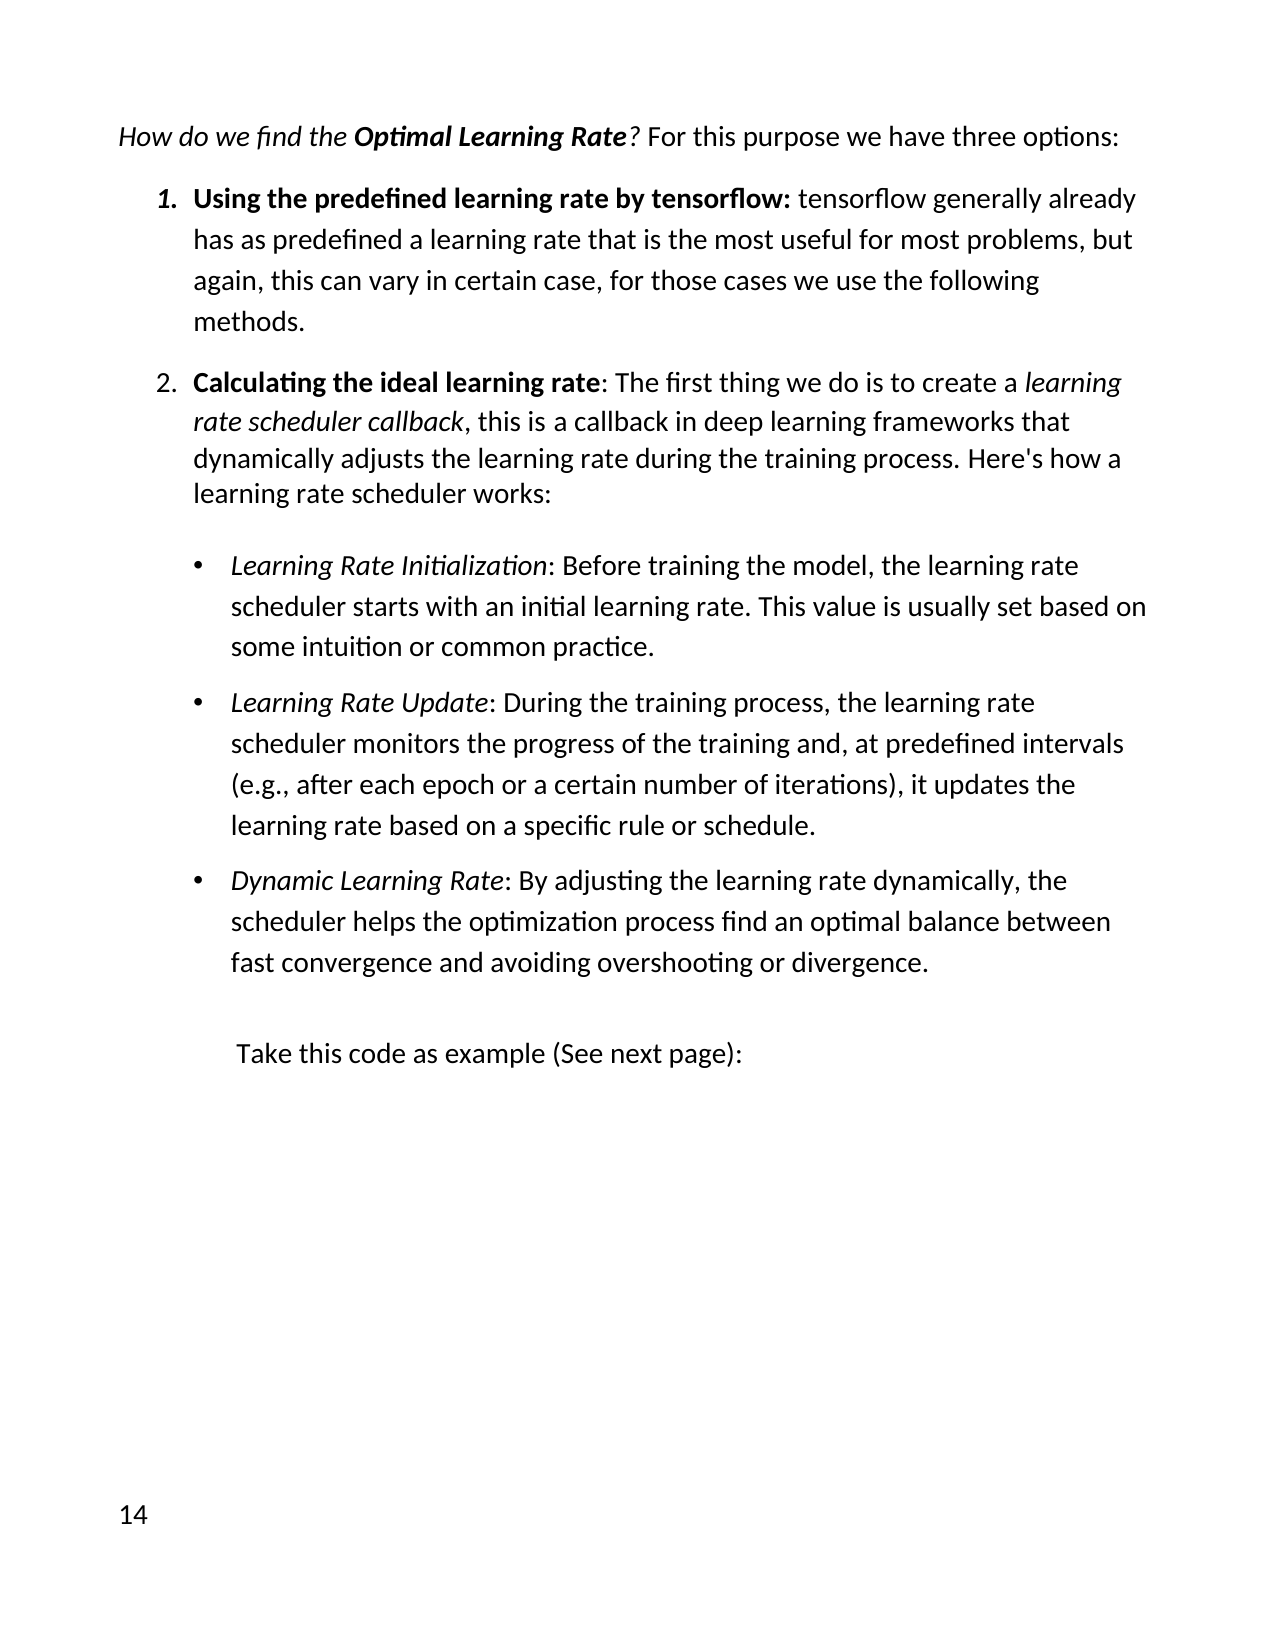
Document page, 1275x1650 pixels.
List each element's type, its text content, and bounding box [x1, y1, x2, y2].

list Learning Rate Update: During the training process, the learning rate scheduler monitors the progress of the training and, at predefined intervals (e.g., after each epoch or a certain number of iterations), it updates the learning rate based on a specific rule or schedule. [193, 684, 1157, 842]
list Learning Rate Initialization: Before training the model, the learning rate scheduler starts with an initial learning rate. This value is usually set based on some intuition or common practice. [193, 547, 1157, 664]
text How do we find the Optimal Learning Rate? For this purpose we have three options: [118, 118, 1157, 154]
list Calculating the ideal learning rate: The first thing we do is to create a learning rate scheduler callback, this is a callback in deep learning frameworks that dynamically adjusts the learning rate during the training process. Here's how a learning rate scheduler works: [156, 364, 1157, 511]
list Dynamic Learning Rate: By adjusting the learning rate dynamically, the scheduler helps the optimization process find an optimal balance between fast convergence and avoiding overshooting or divergence. [193, 862, 1157, 980]
text Take this code as example (See next page): [118, 1035, 1157, 1071]
list Using the predefined learning rate by tensorflow: tensorflow generally already has as predefined a learning rate that is the most useful for most problems, but again, this can vary in certain case, for those cases we use the following methods. [156, 180, 1157, 338]
